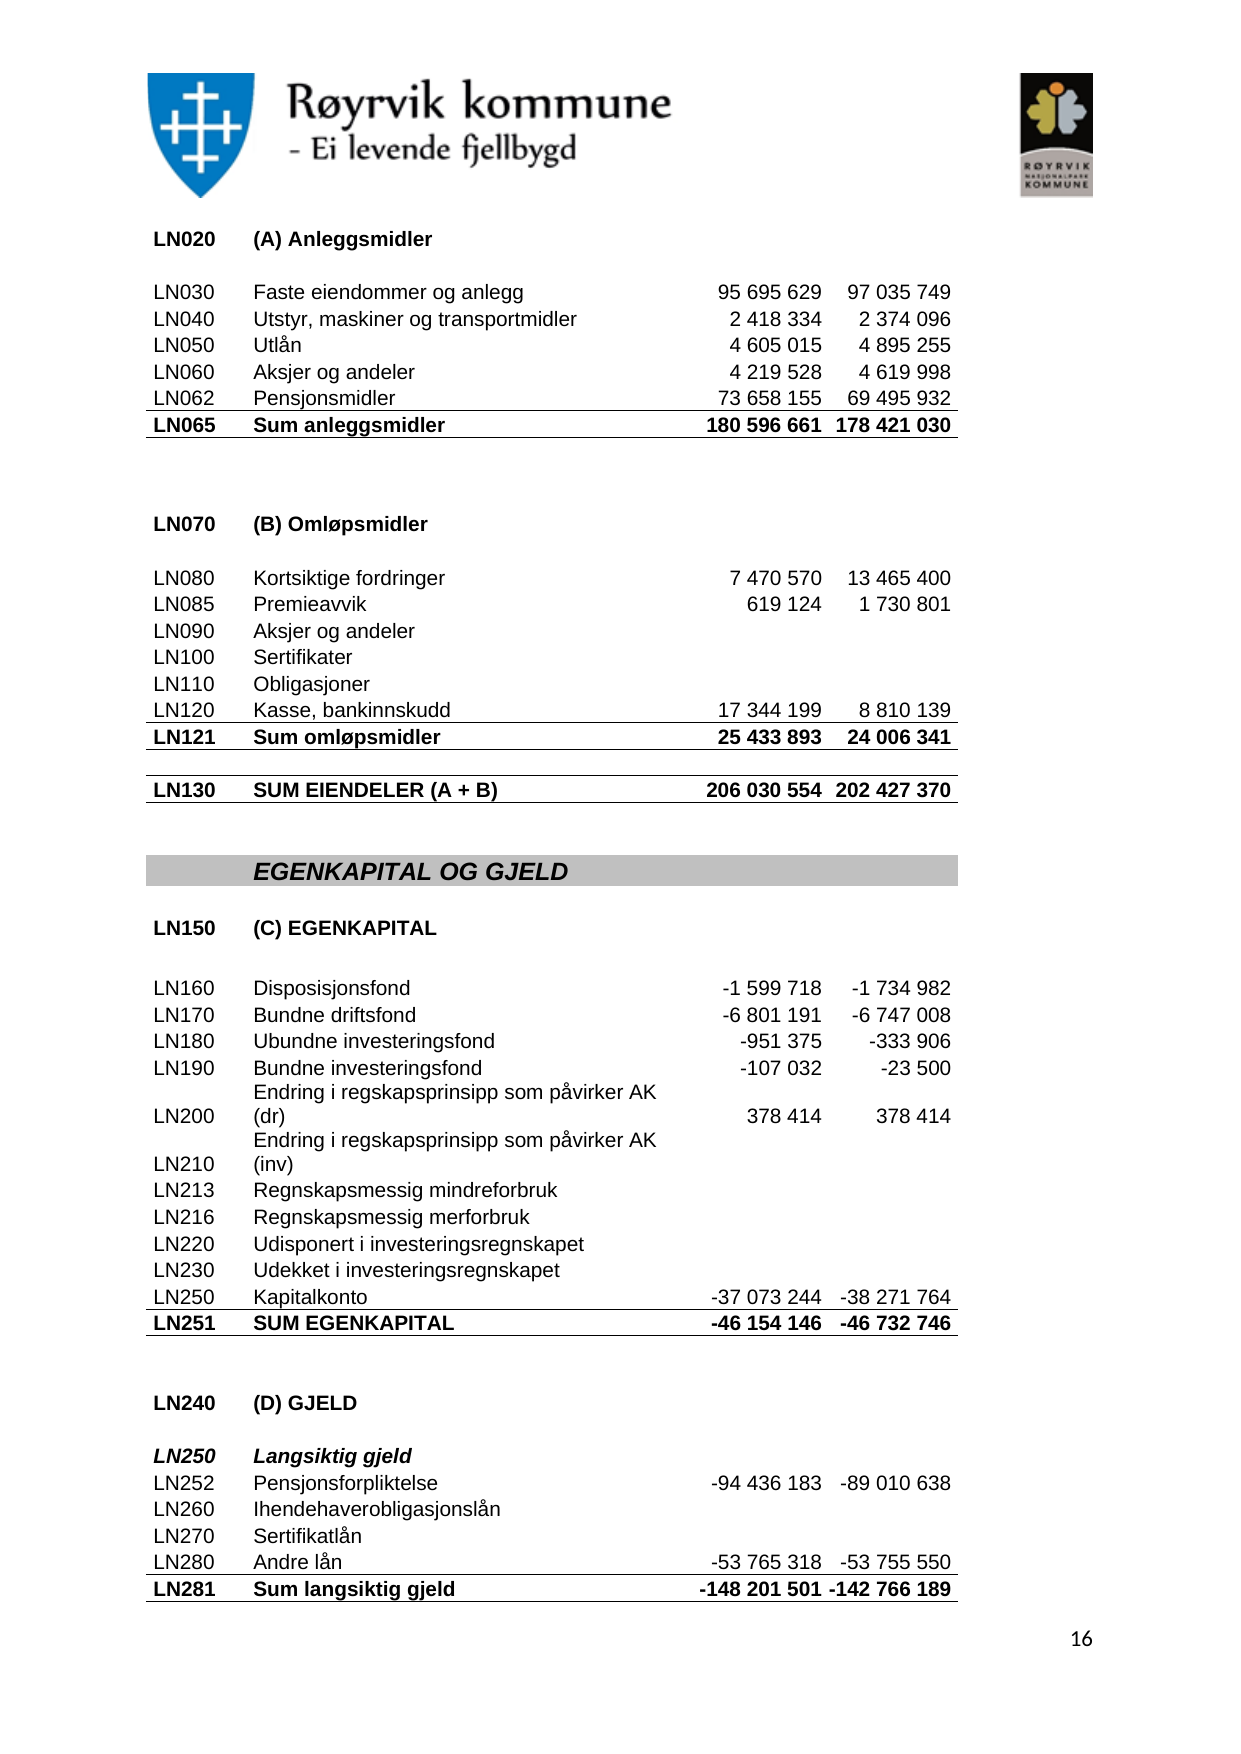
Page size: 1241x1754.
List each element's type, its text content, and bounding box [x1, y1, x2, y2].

table_cell LN150 [146, 913, 246, 939]
table_cell Faste eiendommer og anlegg [246, 277, 700, 304]
table_cell Utlån [246, 330, 700, 357]
table_cell [700, 913, 829, 939]
table_cell Sum langsiktig gjeld [246, 1575, 700, 1601]
table_cell -6 747 008 [829, 1000, 958, 1027]
table_cell LN260 [146, 1494, 246, 1521]
table_cell -38 271 764 [829, 1282, 958, 1308]
table_cell LN060 [146, 357, 246, 383]
table_cell Bundne investeringsfond [246, 1053, 700, 1080]
table_cell -46 732 746 [829, 1310, 958, 1335]
table_cell -951 375 [700, 1027, 829, 1053]
table_cell [829, 1441, 958, 1468]
table_cell [829, 251, 958, 277]
table_cell LN020 [146, 224, 246, 251]
table_cell [146, 1415, 246, 1441]
table_cell [246, 828, 700, 855]
table_cell [700, 224, 829, 251]
table_cell -142 766 189 [829, 1575, 958, 1601]
table_cell 4 619 998 [829, 357, 958, 383]
table_cell Andre lån [246, 1548, 700, 1574]
table_cell LN240 [146, 1388, 246, 1415]
table_cell [700, 855, 829, 886]
table_cell [700, 1362, 829, 1388]
table_cell [246, 198, 700, 224]
table_cell LN250 [146, 1282, 246, 1308]
table_cell [146, 828, 246, 855]
table_cell LN085 [146, 589, 246, 616]
table_cell [829, 750, 958, 775]
table_cell [829, 616, 958, 642]
table_cell [700, 803, 829, 828]
table_cell Premieavvik [246, 589, 700, 616]
table_cell LN252 [146, 1468, 246, 1494]
table_cell [146, 198, 246, 224]
table_cell 97 035 749 [829, 277, 958, 304]
table_cell [246, 251, 700, 277]
table_cell Ihendehaverobligasjonslån [246, 1494, 700, 1521]
table_cell [829, 1202, 958, 1229]
table_cell [146, 1362, 246, 1388]
table_cell LN160 [146, 974, 246, 1000]
table_cell Bundne driftsfond [246, 1000, 700, 1027]
table_cell 4 219 528 [700, 357, 829, 383]
table_cell [829, 828, 958, 855]
table_cell -1 599 718 [700, 974, 829, 1000]
table_cell LN062 [146, 384, 246, 410]
table_cell [700, 828, 829, 855]
table_cell Pensjonsforpliktelse [246, 1468, 700, 1494]
table_cell [829, 913, 958, 939]
table_cell 17 344 199 [700, 696, 829, 722]
table_cell LN281 [146, 1575, 246, 1601]
table_cell 2 418 334 [700, 304, 829, 330]
table_cell [146, 939, 246, 973]
table_cell [829, 510, 958, 536]
table_cell Udekket i investeringsregnskapet [246, 1255, 700, 1282]
table_cell [700, 1521, 829, 1547]
table_cell Kapitalkonto [246, 1282, 700, 1308]
table_cell -148 201 501 [700, 1575, 829, 1601]
table_cell [246, 886, 700, 913]
table_cell [829, 1388, 958, 1415]
table_cell [700, 1128, 829, 1176]
table_cell [829, 1176, 958, 1202]
table_cell 378 414 [829, 1080, 958, 1128]
table_cell 206 030 554 [700, 776, 829, 802]
table_cell [146, 803, 246, 828]
table_cell -53 755 550 [829, 1548, 958, 1574]
table_cell Sum omløpsmidler [246, 723, 700, 749]
table_cell [246, 750, 700, 775]
table_cell LN080 [146, 563, 246, 589]
table_cell -6 801 191 [700, 1000, 829, 1027]
table_cell [146, 251, 246, 277]
table_cell [829, 939, 958, 973]
table_cell LN120 [146, 696, 246, 722]
table_cell [700, 1336, 829, 1362]
table_cell [700, 438, 829, 509]
table_cell LN090 [146, 616, 246, 642]
table_cell [829, 1494, 958, 1521]
table_cell Endring i regskapsprinsipp som påvirker AK (inv) [246, 1128, 700, 1176]
table_cell [829, 1521, 958, 1547]
table_cell [146, 886, 246, 913]
table_cell -107 032 [700, 1053, 829, 1080]
table_cell [700, 643, 829, 669]
table_cell 178 421 030 [829, 411, 958, 437]
table_cell [246, 1336, 700, 1362]
table_cell [700, 1494, 829, 1521]
table_cell LN100 [146, 643, 246, 669]
table_cell -23 500 [829, 1053, 958, 1080]
table_cell Aksjer og andeler [246, 616, 700, 642]
table_cell -89 010 638 [829, 1468, 958, 1494]
table_cell 8 810 139 [829, 696, 958, 722]
table_cell [700, 536, 829, 563]
table_cell -46 154 146 [700, 1310, 829, 1335]
table_cell [700, 669, 829, 696]
table_cell 1 730 801 [829, 589, 958, 616]
table_cell LN110 [146, 669, 246, 696]
table_cell Aksjer og andeler [246, 357, 700, 383]
table_cell [829, 886, 958, 913]
table_cell (C) EGENKAPITAL [246, 913, 700, 939]
table_cell [700, 1388, 829, 1415]
table_cell Kortsiktige fordringer [246, 563, 700, 589]
table_cell 95 695 629 [700, 277, 829, 304]
table_cell LN280 [146, 1548, 246, 1574]
table_cell [700, 510, 829, 536]
table_cell Ubundne investeringsfond [246, 1027, 700, 1053]
table_cell [829, 198, 958, 224]
table_cell LN040 [146, 304, 246, 330]
table_cell Sum anleggsmidler [246, 411, 700, 437]
table_cell -333 906 [829, 1027, 958, 1053]
table_cell LN220 [146, 1229, 246, 1255]
table_cell 73 658 155 [700, 384, 829, 410]
table_cell [246, 536, 700, 563]
table_cell Pensjonsmidler [246, 384, 700, 410]
table_cell [700, 1441, 829, 1468]
table_cell [146, 1336, 246, 1362]
table_cell 13 465 400 [829, 563, 958, 589]
table_cell [700, 1415, 829, 1441]
table_cell SUM EGENKAPITAL [246, 1310, 700, 1335]
table_cell [829, 1255, 958, 1282]
table_cell LN250 [146, 1441, 246, 1468]
table_cell LN180 [146, 1027, 246, 1053]
table_cell LN190 [146, 1053, 246, 1080]
table_cell Regnskapsmessig merforbruk [246, 1202, 700, 1229]
table_cell 619 124 [700, 589, 829, 616]
table_cell [246, 1362, 700, 1388]
table_cell [700, 1202, 829, 1229]
table_cell -94 436 183 [700, 1468, 829, 1494]
table_cell Utstyr, maskiner og transportmidler [246, 304, 700, 330]
table_cell 25 433 893 [700, 723, 829, 749]
table_cell [146, 536, 246, 563]
table_cell 4 895 255 [829, 330, 958, 357]
table_cell [700, 1176, 829, 1202]
table_cell LN200 [146, 1080, 246, 1128]
table_cell LN213 [146, 1176, 246, 1202]
table_cell [700, 1255, 829, 1282]
table_cell LN230 [146, 1255, 246, 1282]
table_cell [829, 1415, 958, 1441]
table_cell [246, 803, 700, 828]
table_cell LN210 [146, 1128, 246, 1176]
table_cell [246, 438, 700, 509]
table_cell Kasse, bankinnskudd [246, 696, 700, 722]
table_cell [246, 1415, 700, 1441]
table_cell 202 427 370 [829, 776, 958, 802]
table_cell Sertifikater [246, 643, 700, 669]
table_cell [246, 939, 700, 973]
table_cell [829, 224, 958, 251]
table_cell LN130 [146, 776, 246, 802]
picture [147, 73, 1093, 198]
table_cell [829, 1229, 958, 1255]
table_cell Endring i regskapsprinsipp som påvirker AK (dr) [246, 1080, 700, 1128]
table_cell [829, 1362, 958, 1388]
table_cell [829, 803, 958, 828]
table_cell [146, 750, 246, 775]
table_cell Langsiktig gjeld [246, 1441, 700, 1468]
table_cell EGENKAPITAL OG GJELD [246, 855, 700, 886]
table_cell [700, 1229, 829, 1255]
table_cell -53 765 318 [700, 1548, 829, 1574]
table_cell LN070 [146, 510, 246, 536]
table_cell LN050 [146, 330, 246, 357]
table_cell LN065 [146, 411, 246, 437]
table_cell LN030 [146, 277, 246, 304]
table_cell Disposisjonsfond [246, 974, 700, 1000]
table_cell LN270 [146, 1521, 246, 1547]
table_cell 24 006 341 [829, 723, 958, 749]
table_cell 69 495 932 [829, 384, 958, 410]
table_cell 378 414 [700, 1080, 829, 1128]
table_cell 7 470 570 [700, 563, 829, 589]
table_cell [829, 855, 958, 886]
table_cell [700, 198, 829, 224]
table_cell LN121 [146, 723, 246, 749]
table_cell (D) GJELD [246, 1388, 700, 1415]
table_cell [829, 669, 958, 696]
table_cell SUM EIENDELER (A + B) [246, 776, 700, 802]
table_cell Sertifikatlån [246, 1521, 700, 1547]
table_cell Regnskapsmessig mindreforbruk [246, 1176, 700, 1202]
table_cell [700, 616, 829, 642]
table_cell -1 734 982 [829, 974, 958, 1000]
table_cell [700, 886, 829, 913]
table_cell [700, 251, 829, 277]
table_cell (A) Anleggsmidler [246, 224, 700, 251]
table_cell [700, 750, 829, 775]
table_cell LN251 [146, 1310, 246, 1335]
table_cell [829, 438, 958, 509]
table_cell 2 374 096 [829, 304, 958, 330]
table_cell -37 073 244 [700, 1282, 829, 1308]
table_cell [146, 855, 246, 886]
table_cell [829, 536, 958, 563]
table_cell [829, 1336, 958, 1362]
table_cell [829, 643, 958, 669]
table_cell LN216 [146, 1202, 246, 1229]
table_cell [829, 1128, 958, 1176]
table_cell [700, 939, 829, 973]
table_cell LN170 [146, 1000, 246, 1027]
table_cell Obligasjoner [246, 669, 700, 696]
table_cell [146, 438, 246, 509]
table_cell 180 596 661 [700, 411, 829, 437]
table_cell (B) Omløpsmidler [246, 510, 700, 536]
table_cell 4 605 015 [700, 330, 829, 357]
table_cell Udisponert i investeringsregnskapet [246, 1229, 700, 1255]
